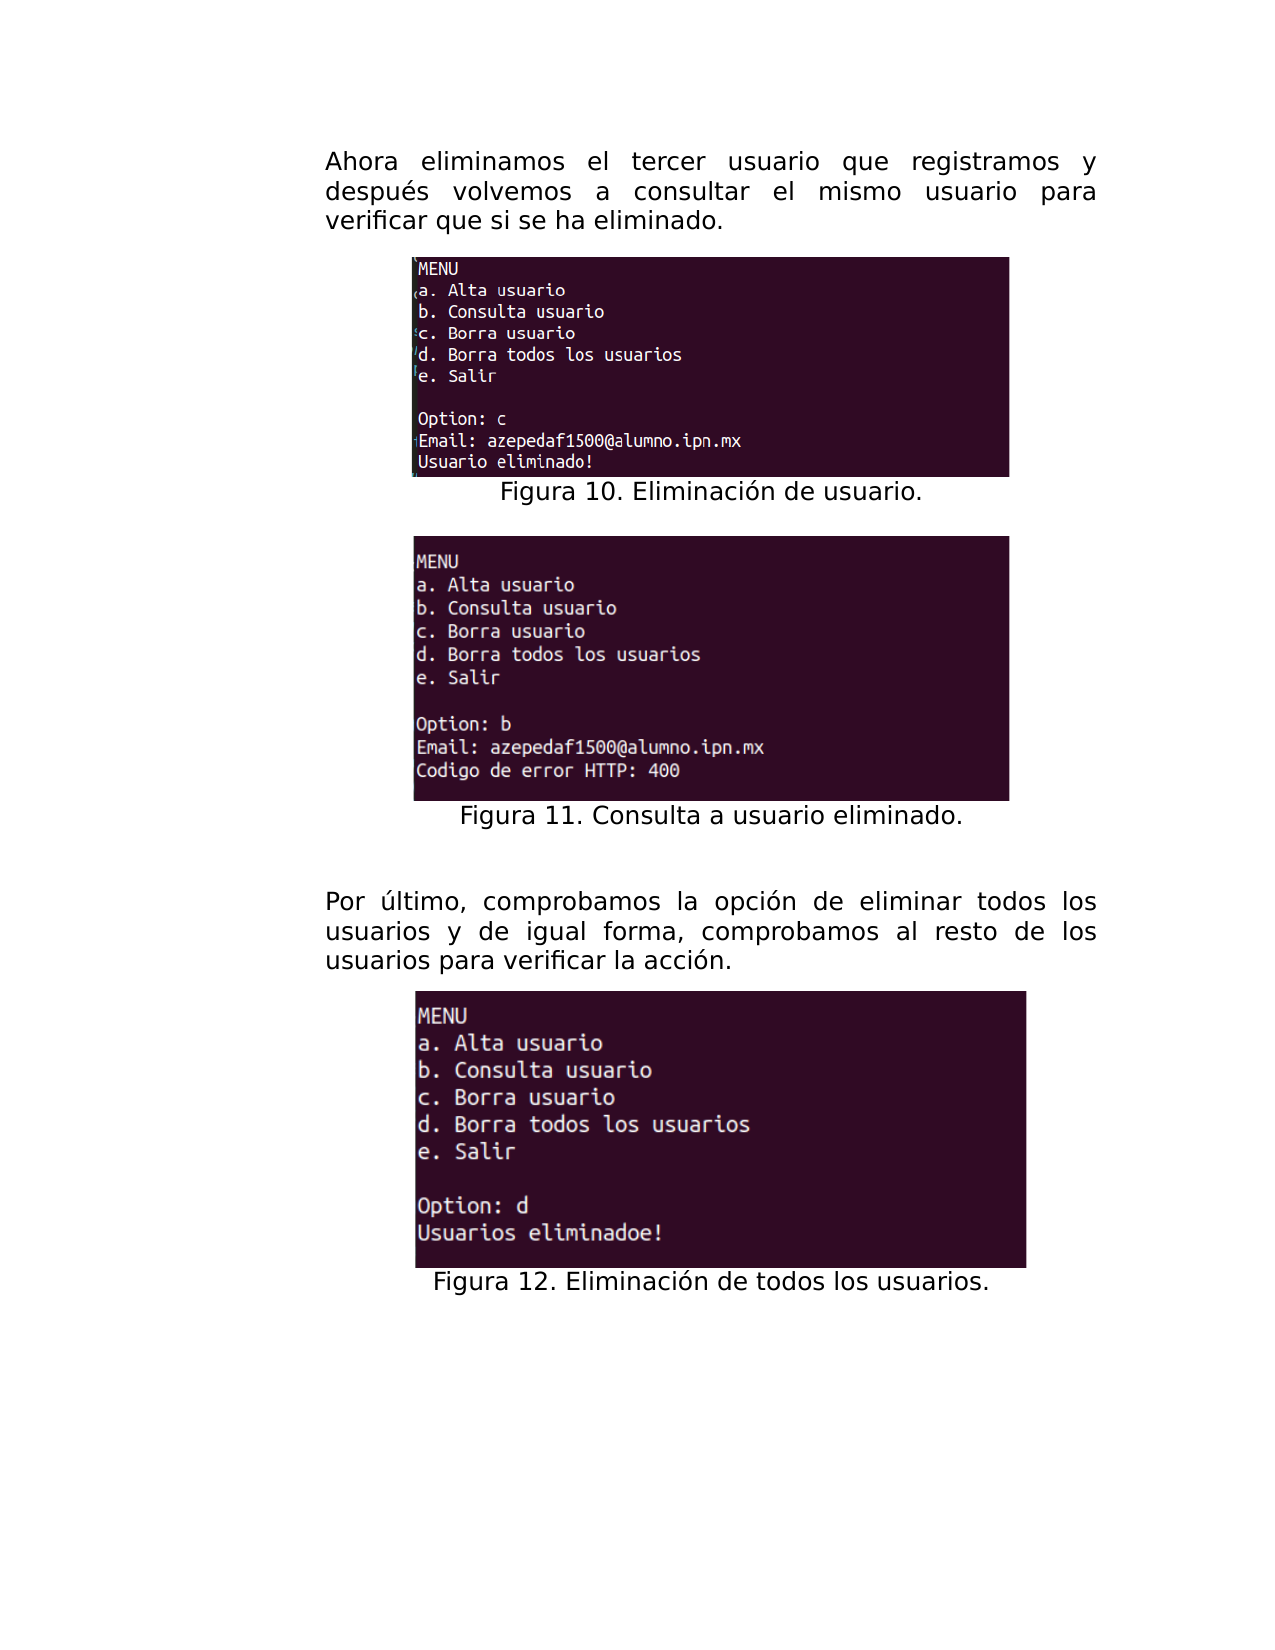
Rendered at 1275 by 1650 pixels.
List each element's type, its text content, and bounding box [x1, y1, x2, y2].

picture [413, 536, 767, 801]
text Figura 12. Eliminación de todos los usuarios. [325, 975, 1098, 1297]
text Por último, comprobamos la opción de eliminar todos los usuarios y de igual forma, comprobamos al resto de los usuarios para verificar la acción. [325, 887, 1098, 975]
text Figura 11. Consulta a usuario eliminado. [325, 534, 1098, 830]
text Figura 10. Eliminación de usuario. [325, 235, 1098, 506]
picture [415, 991, 750, 1268]
text Ahora eliminamos el tercer usuario que registramos y después volvemos a consultar el mismo usuario para verificar que si se ha eliminado. [325, 148, 1098, 235]
picture [411, 257, 784, 477]
